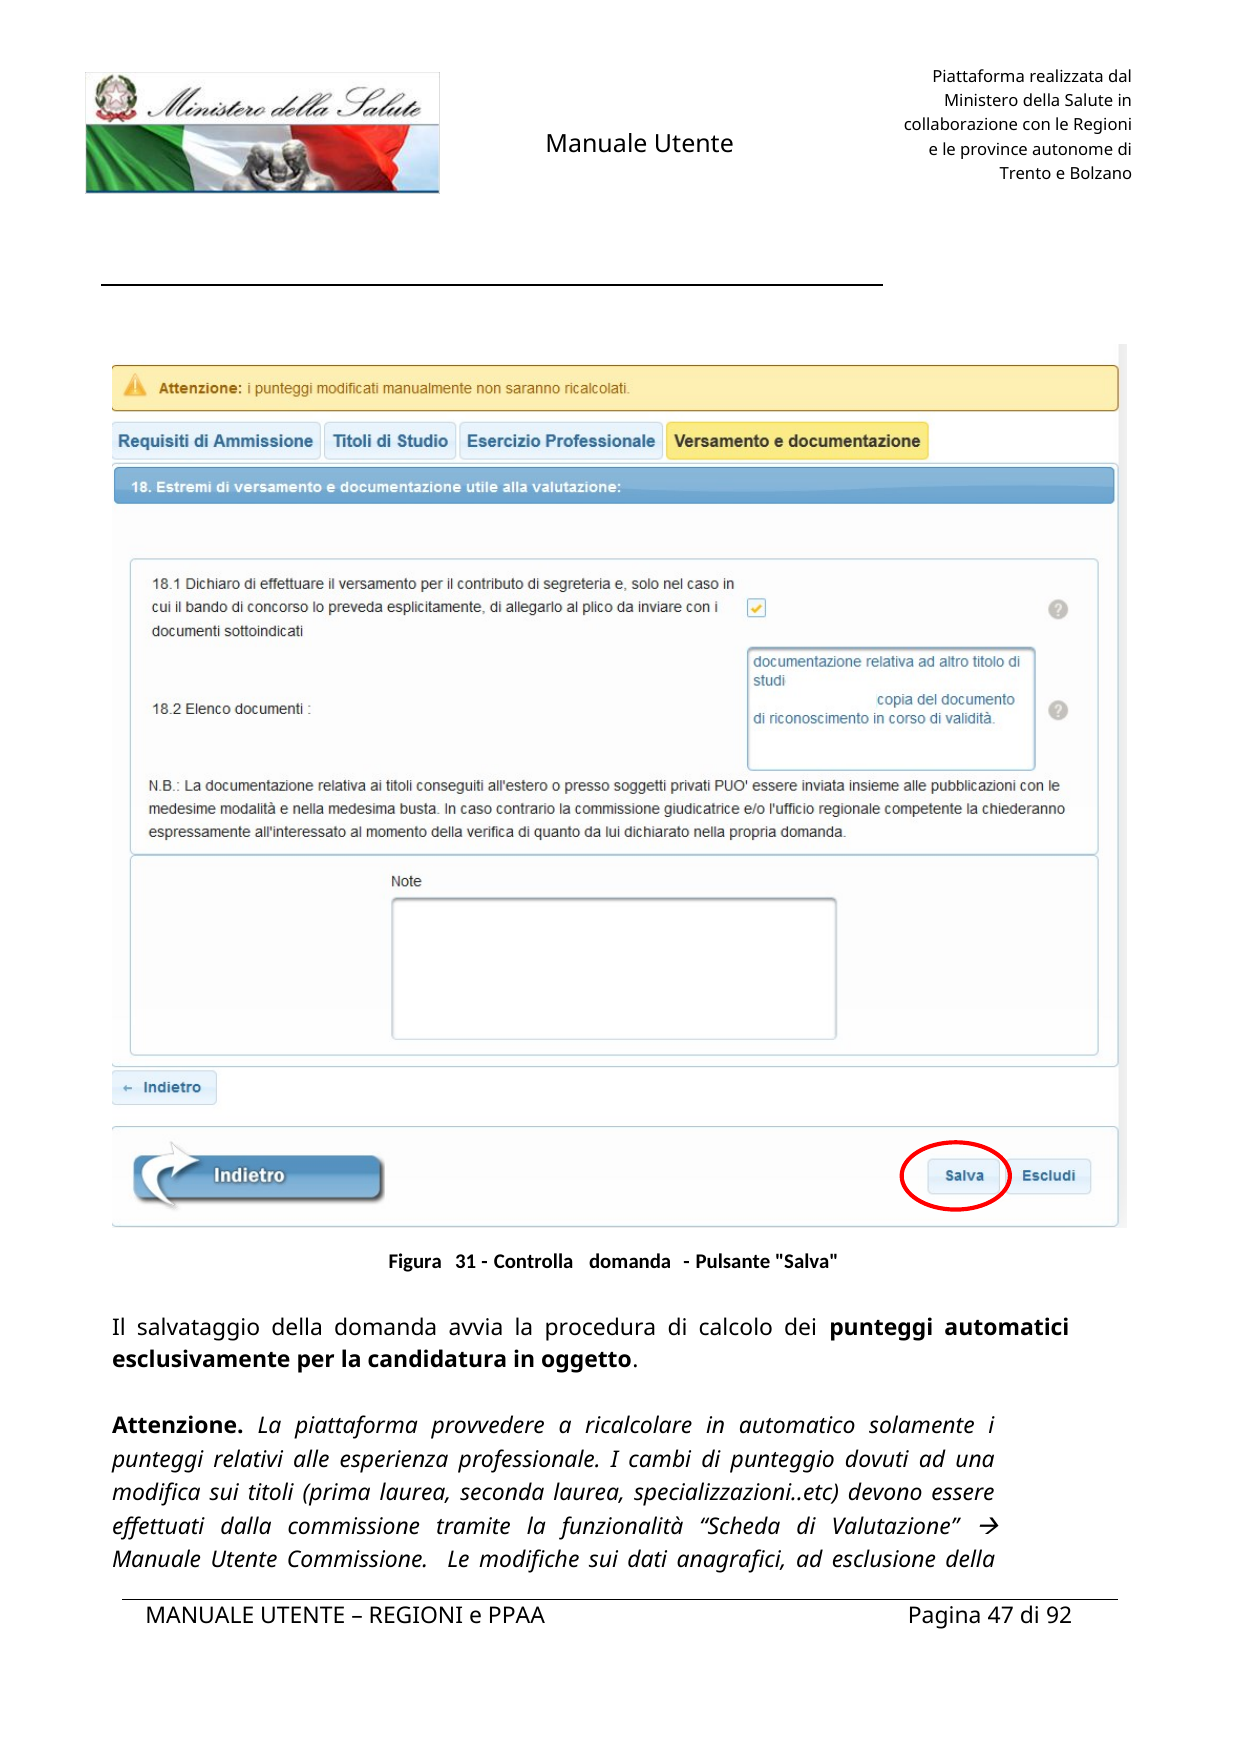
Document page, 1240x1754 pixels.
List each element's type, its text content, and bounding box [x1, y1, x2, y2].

text Attenzione. La piattaforma provvedere a ricalcolare in automatico solamente i punteggi relativi alle esperienza professionale. I cambi di punteggio dovuti ad una modifica sui titoli (prima laurea, seconda laurea, specializzazioni..etc) devono essere effettuati dalla commissione tramite la funzionalità “Scheda di Valutazione”  Manuale Utente Commissione. Le modifiche sui dati anagrafici, ad esclusione della [112, 1409, 998, 1574]
text Il salvataggio della domanda avvia la procedura di calcolo dei punteggi automatici esclusivamente per la candidatura in oggetto. [112, 1311, 1069, 1374]
